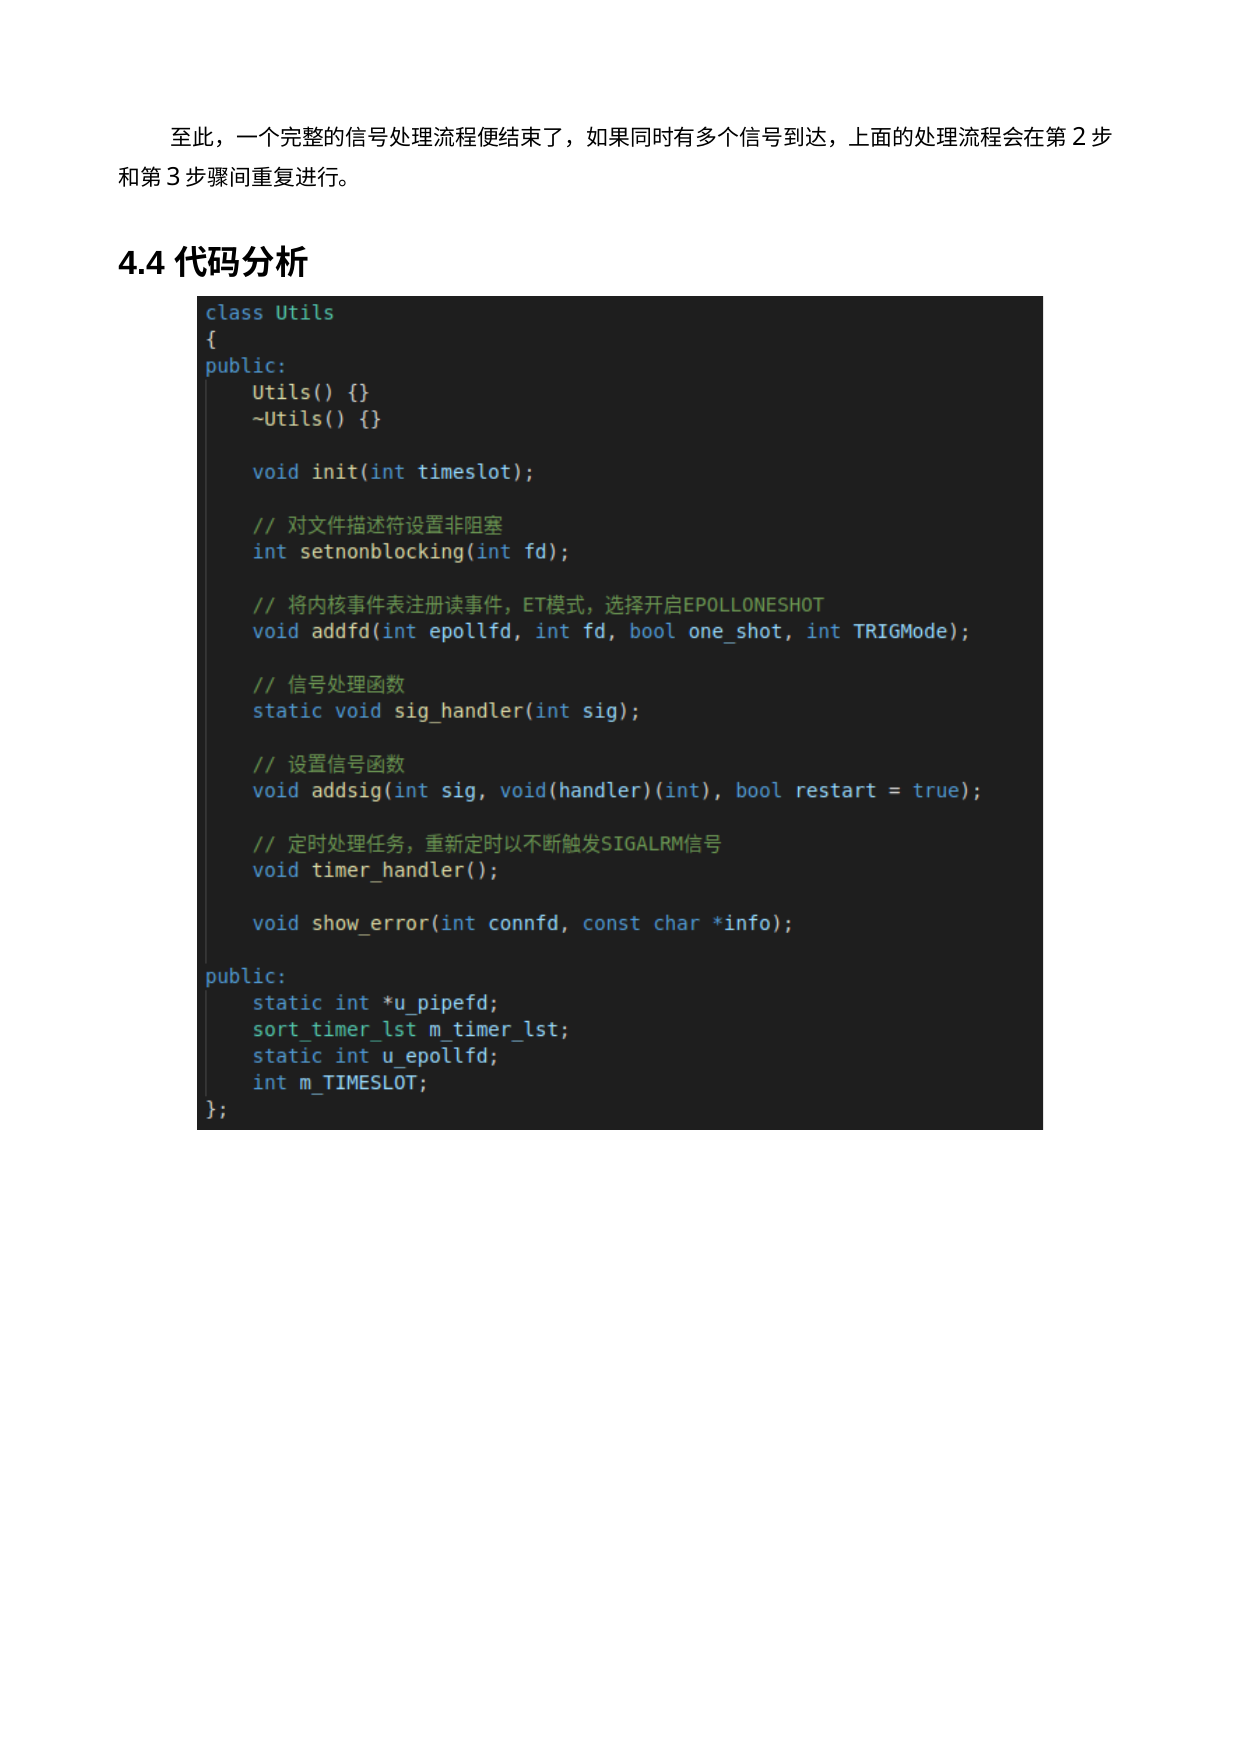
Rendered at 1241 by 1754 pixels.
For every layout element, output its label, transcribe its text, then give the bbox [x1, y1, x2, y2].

subtitle 4.4 代码分析 [118, 235, 1122, 284]
text 至此，一个完整的信号处理流程便结束了，如果同时有多个信号到达，上面的处理流程会在第2步和第3步骤间重复进行。 [118, 118, 1122, 193]
picture [197, 296, 1044, 1130]
